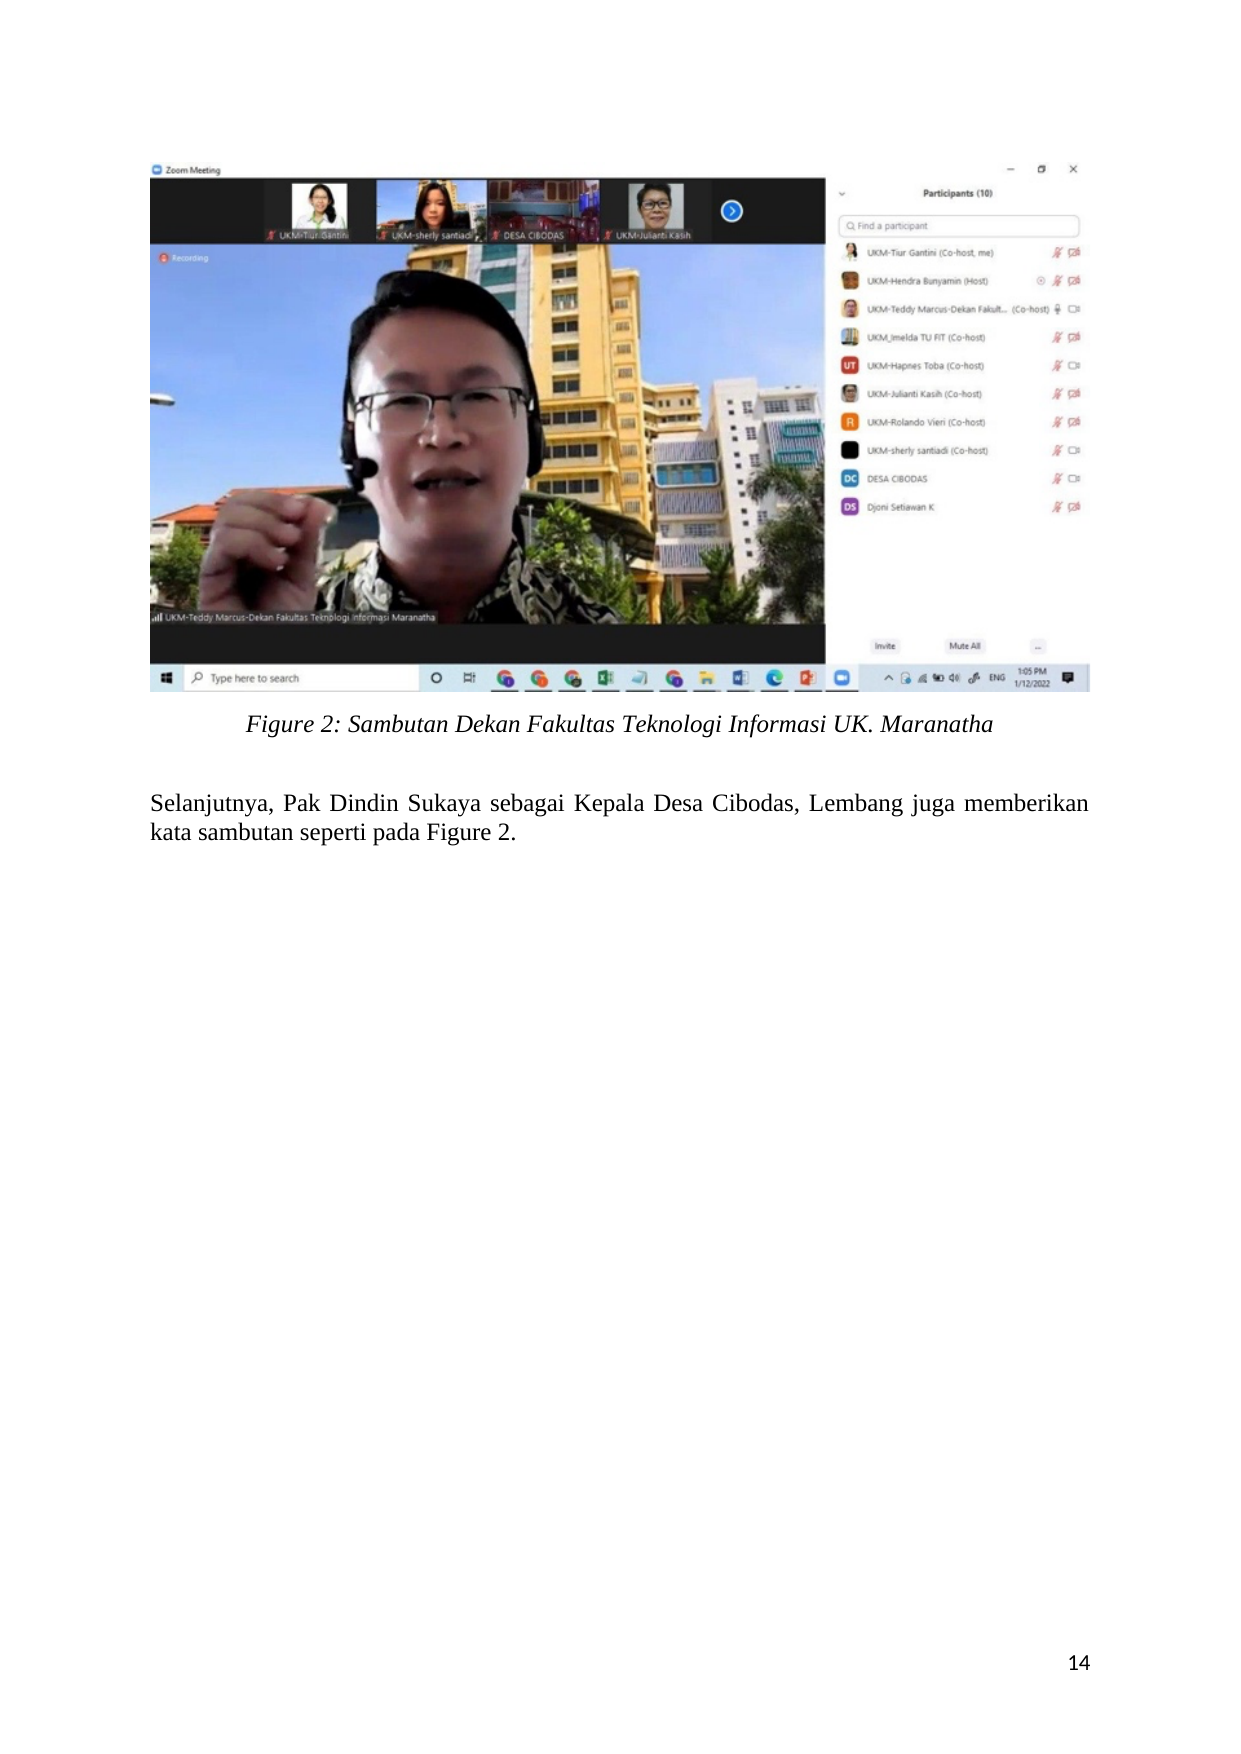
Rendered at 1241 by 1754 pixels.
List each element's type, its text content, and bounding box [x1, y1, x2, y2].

picture [150, 162, 1091, 692]
text Selanjutnya, Pak Dindin Sukaya sebagai Kepala Desa Cibodas, Lembang juga memberikan kata sambutan seperti pada Figure 2. [150, 788, 1090, 846]
text Figure 2: Sambutan Dekan Fakultas Teknologi Informasi UK. Maranatha [150, 692, 1090, 737]
